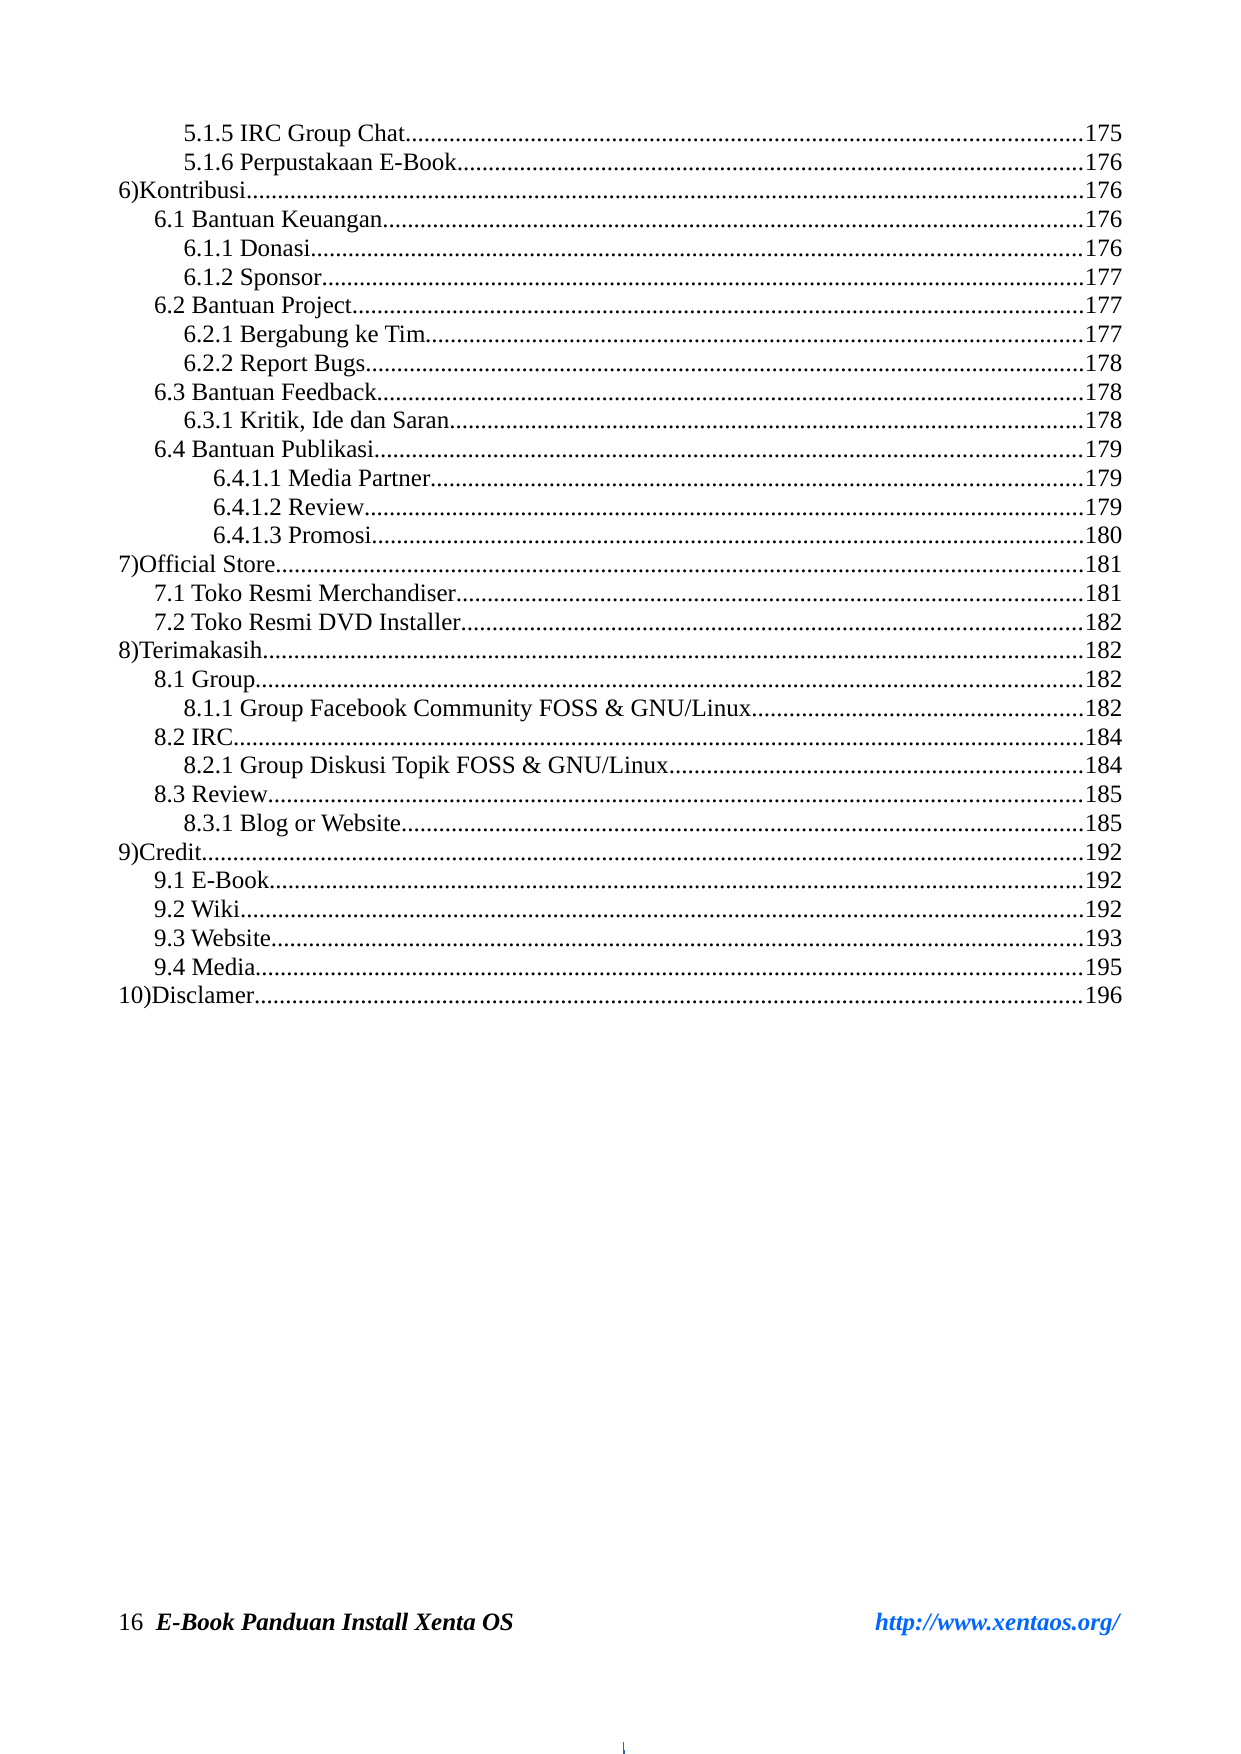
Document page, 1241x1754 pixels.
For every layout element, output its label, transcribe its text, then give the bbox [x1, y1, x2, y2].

text 6.2.2 Report Bugs 178 [177, 348, 1122, 377]
text 7.2 Toko Resmi DVD Installer 182 [148, 607, 1122, 636]
text 8.2.1 Group Diskusi Topik FOSS & GNU/Linux 184 [177, 751, 1122, 779]
text 9.2 Wiki 192 [148, 894, 1122, 923]
text 6.4 Bantuan Publikasi 179 [148, 434, 1122, 463]
text 9.4 Media 195 [148, 952, 1122, 981]
text 7)Official Store 181 [118, 549, 1122, 578]
text 8.1.1 Group Facebook Community FOSS & GNU/Linux 182 [177, 693, 1122, 722]
text 8)Terimakasih 182 [118, 636, 1122, 664]
text 9.3 Website 193 [148, 923, 1122, 952]
text 6.3.1 Kritik, Ide dan Saran 178 [177, 406, 1122, 434]
text 6.1 Bantuan Keuangan 176 [148, 204, 1122, 233]
text 6)Kontribusi 176 [118, 176, 1122, 204]
text 6.4.1.2 Review 179 [207, 492, 1122, 521]
text 5.1.6 Perpustakaan E-Book 176 [177, 147, 1122, 176]
text 8.1 Group 182 [148, 664, 1122, 693]
text 6.3 Bantuan Feedback 178 [148, 377, 1122, 406]
text 8.3 Review 185 [148, 779, 1122, 808]
text 8.3.1 Blog or Website 185 [177, 808, 1122, 837]
text 6.4.1.3 Promosi 180 [207, 521, 1122, 549]
text 6.1.1 Donasi 176 [177, 233, 1122, 262]
text 6.1.2 Sponsor 177 [177, 262, 1122, 291]
text 9.1 E-Book 192 [148, 866, 1122, 894]
text 6.2 Bantuan Project 177 [148, 291, 1122, 319]
text 9)Credit 192 [118, 837, 1122, 866]
text 5.1.5 IRC Group Chat 175 [177, 118, 1122, 147]
text 6.4.1.1 Media Partner 179 [207, 463, 1122, 492]
text 10)Disclamer 196 [118, 981, 1122, 1009]
text 7.1 Toko Resmi Merchandiser 181 [148, 578, 1122, 607]
text 8.2 IRC 184 [148, 722, 1122, 751]
text 6.2.1 Bergabung ke Tim 177 [177, 319, 1122, 348]
